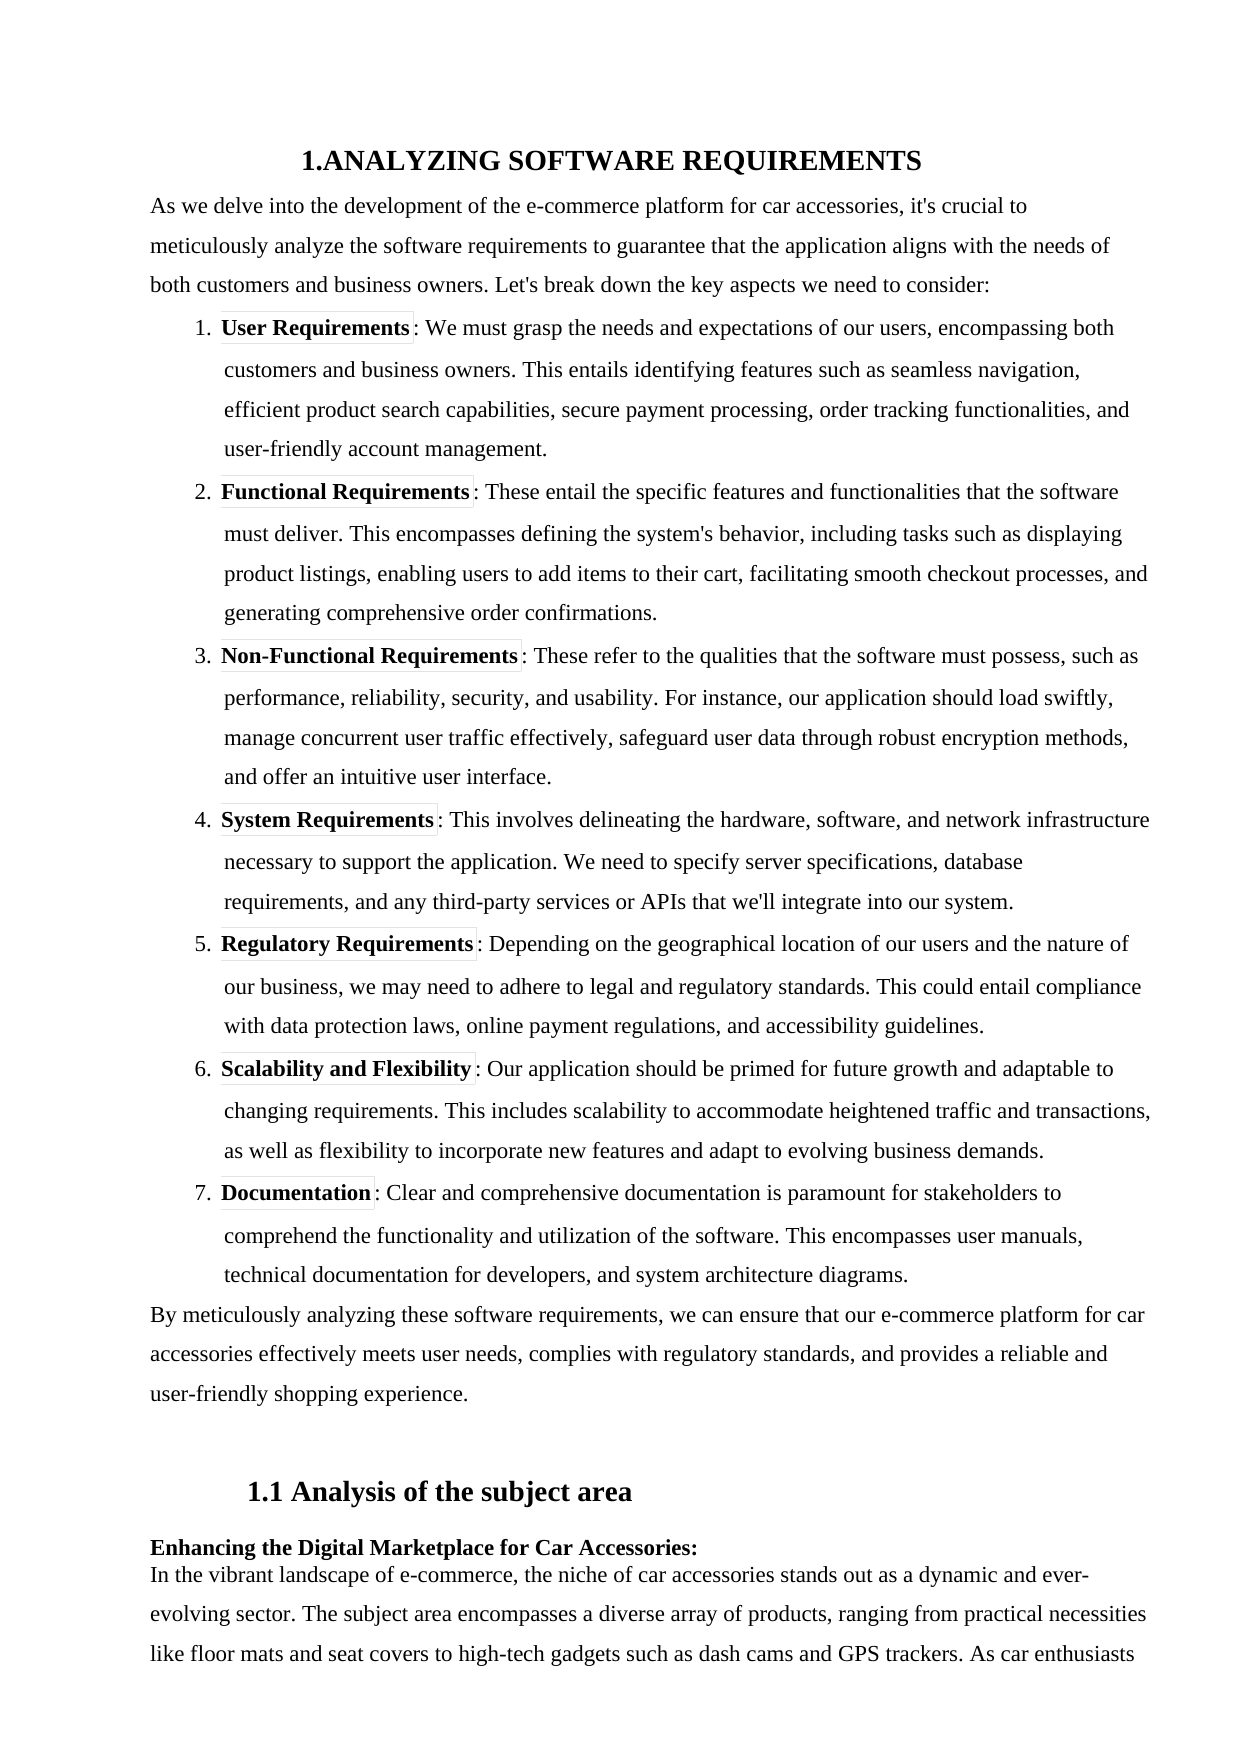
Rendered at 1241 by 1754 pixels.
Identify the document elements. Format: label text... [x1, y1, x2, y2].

list System Requirements: This involves delineating the hardware, software, and network infrastructure necessary to support the application. We need to specify server specifications, database requirements, and any third-party services or APIs that we'll integrate into our system. [194, 803, 1152, 914]
list Scalability and Flexibility: Our application should be primed for future growth and adaptable to changing requirements. This includes scalability to accommodate heightened traffic and transactions, as well as flexibility to incorporate new features and adapt to evolving business demands. [194, 1052, 1152, 1163]
text 1.1 Analysis of the subject area [150, 1474, 1152, 1508]
list Functional Requirements: These entail the specific features and functionalities that the software must deliver. This encompasses defining the system's behavior, including tasks such as displaying product listings, enabling users to add items to their cart, facilitating smooth checkout processes, and generating comprehensive order confirmations. [194, 475, 1152, 626]
text 1.ANALYZING SOFTWARE REQUIREMENTS [150, 143, 1073, 177]
text Enhancing the Digital Marketplace for Car Accessories: [150, 1534, 1152, 1561]
text In the vibrant landscape of e-commerce, the niche of car accessories stands out as a dynamic and ever-evolving sector. The subject area encompasses a diverse array of products, ranging from practical necessities like floor mats and seat covers to high-tech gadgets such as dash cams and GPS trackers. As car enthusiasts [150, 1561, 1152, 1666]
text As we delve into the development of the e-commerce platform for car accessories, it's crucial to meticulously analyze the software requirements to guarantee that the application aligns with the needs of both customers and business owners. Let's break down the key aspects we need to consider: [150, 192, 1152, 298]
list Documentation: Clear and comprehensive documentation is paramount for stakeholders to comprehend the functionality and utilization of the software. This encompasses user manuals, technical documentation for developers, and system architecture diagrams. [194, 1176, 1152, 1288]
list Regulatory Requirements: Depending on the geographical location of our users and the nature of our business, we may need to adhere to legal and regulatory standards. This could entail compliance with data protection laws, online payment regulations, and accessibility guidelines. [194, 927, 1152, 1039]
text By meticulously analyzing these software requirements, we can ensure that our e-commerce platform for car accessories effectively meets user needs, complies with regulatory standards, and provides a reliable and user-friendly shopping experience. [150, 1301, 1152, 1406]
list User Requirements: We must grasp the needs and expectations of our users, encompassing both customers and business owners. This entails identifying features such as seamless navigation, efficient product search capabilities, secure payment processing, order tracking functionalities, and user-friendly account management. [194, 311, 1152, 462]
list Non-Functional Requirements: These refer to the qualities that the software must possess, such as performance, reliability, security, and usability. For instance, our application should load swiftly, manage concurrent user traffic effectively, safeguard user data through robust encryption methods, and offer an intuitive user interface. [194, 639, 1152, 790]
